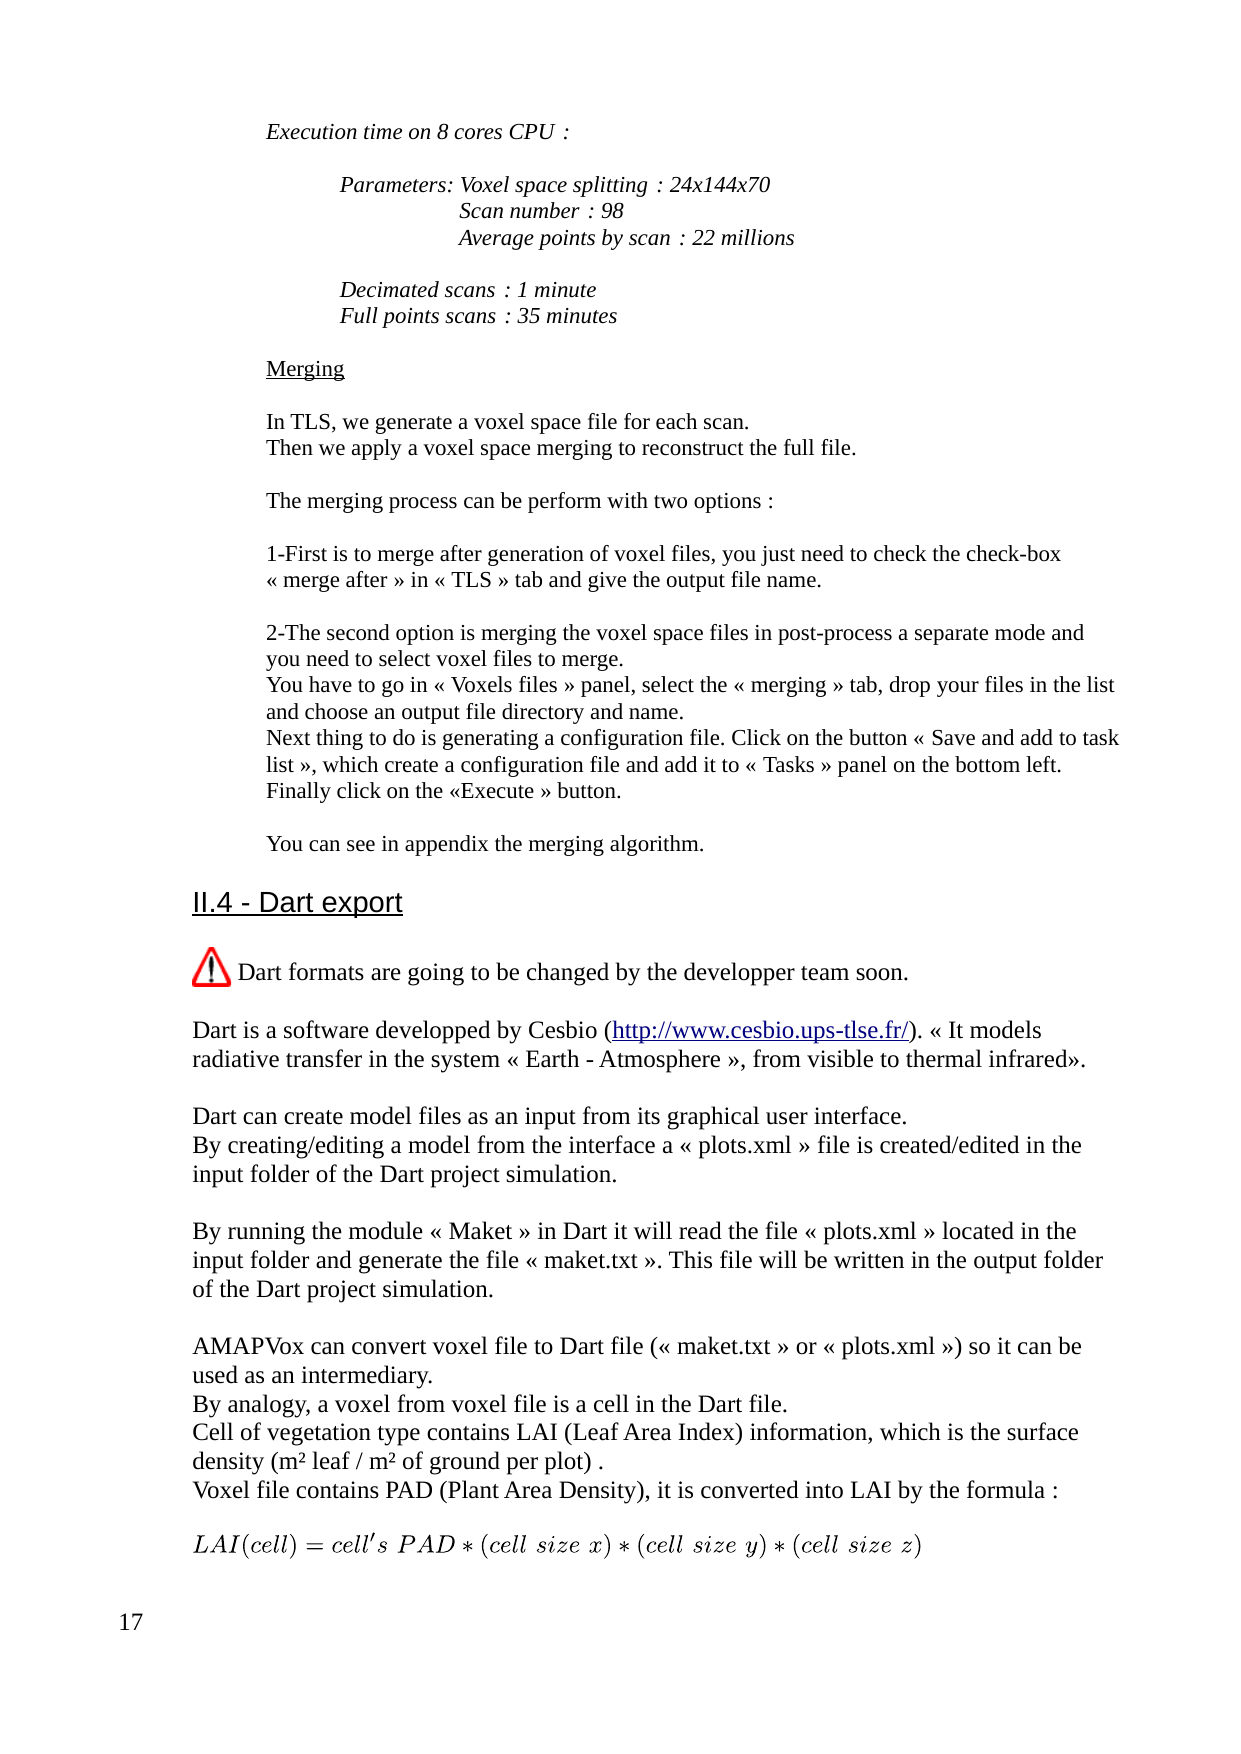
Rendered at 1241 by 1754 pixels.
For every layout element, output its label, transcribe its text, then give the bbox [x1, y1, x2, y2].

text Finally click on the «Execute » button. [266, 777, 1122, 803]
text Dart is a software developped by Cesbio (http://www.cesbio.ups-tlse.fr/). « It models radiative transfer in the system « Earth - Atmosphere », from visible to thermal infrared». [192, 1015, 1122, 1072]
subtitle II.4 - Dart export [192, 885, 1122, 918]
text Execution time on 8 cores CPU : [266, 118, 1122, 144]
text By running the module « Maket » in Dart it will read the file « plots.xml » located in the input folder and generate the file « maket.txt ». This file will be written in the output folder of the Dart project simulation. [192, 1216, 1122, 1302]
text You can see in appendix the merging algorithm. [266, 830, 1122, 856]
text In TLS, we generate a voxel space file for each scan. [266, 408, 1122, 434]
text By analogy, a voxel from voxel file is a cell in the Dart file. [192, 1389, 1122, 1417]
picture [192, 947, 232, 987]
text 2-The second option is merging the voxel space files in post-process a separate mode and you need to select voxel files to merge. [266, 619, 1122, 672]
text By creating/editing a model from the interface a « plots.xml » file is created/edited in the input folder of the Dart project simulation. [192, 1130, 1122, 1187]
text You have to go in « Voxels files » panel, select the « merging » tab, drop your files in the list and choose an output file directory and name. [266, 672, 1122, 724]
text Dart formats are going to be changed by the developper team soon. [232, 947, 1122, 986]
text Full points scans : 35 minutes [266, 303, 1122, 329]
text Next thing to do is generating a configuration file. Click on the button « Save and add to task list », which create a configuration file and add it to « Tasks » panel on the bottom left. [266, 724, 1122, 777]
text Parameters: Voxel space splitting : 24x144x70 [266, 171, 1122, 197]
text Merging [266, 355, 1122, 382]
text Scan number : 98 [266, 197, 1122, 223]
text AMAPVox can convert voxel file to Dart file (« maket.txt » or « plots.xml ») so it can be used as an intermediary. [192, 1331, 1122, 1389]
text Average points by scan : 22 millions [266, 223, 1122, 250]
text Decimated scans : 1 minute [266, 276, 1122, 303]
text Cell of vegetation type contains LAI (Leaf Area Index) information, which is the surface density (m² leaf / m² of ground per plot) . [192, 1417, 1122, 1475]
text Then we apply a voxel space merging to reconstruct the full file. [266, 434, 1122, 461]
text The merging process can be perform with two options : [266, 487, 1122, 513]
text Voxel file contains PAD (Plant Area Density), it is converted into LAI by the formula : [192, 1475, 1122, 1504]
text Dart can create model files as an input from its graphical user interface. [192, 1101, 1122, 1130]
text 1-First is to merge after generation of voxel files, you just need to check the check-box « merge after » in « TLS » tab and give the output file name. [266, 540, 1122, 592]
